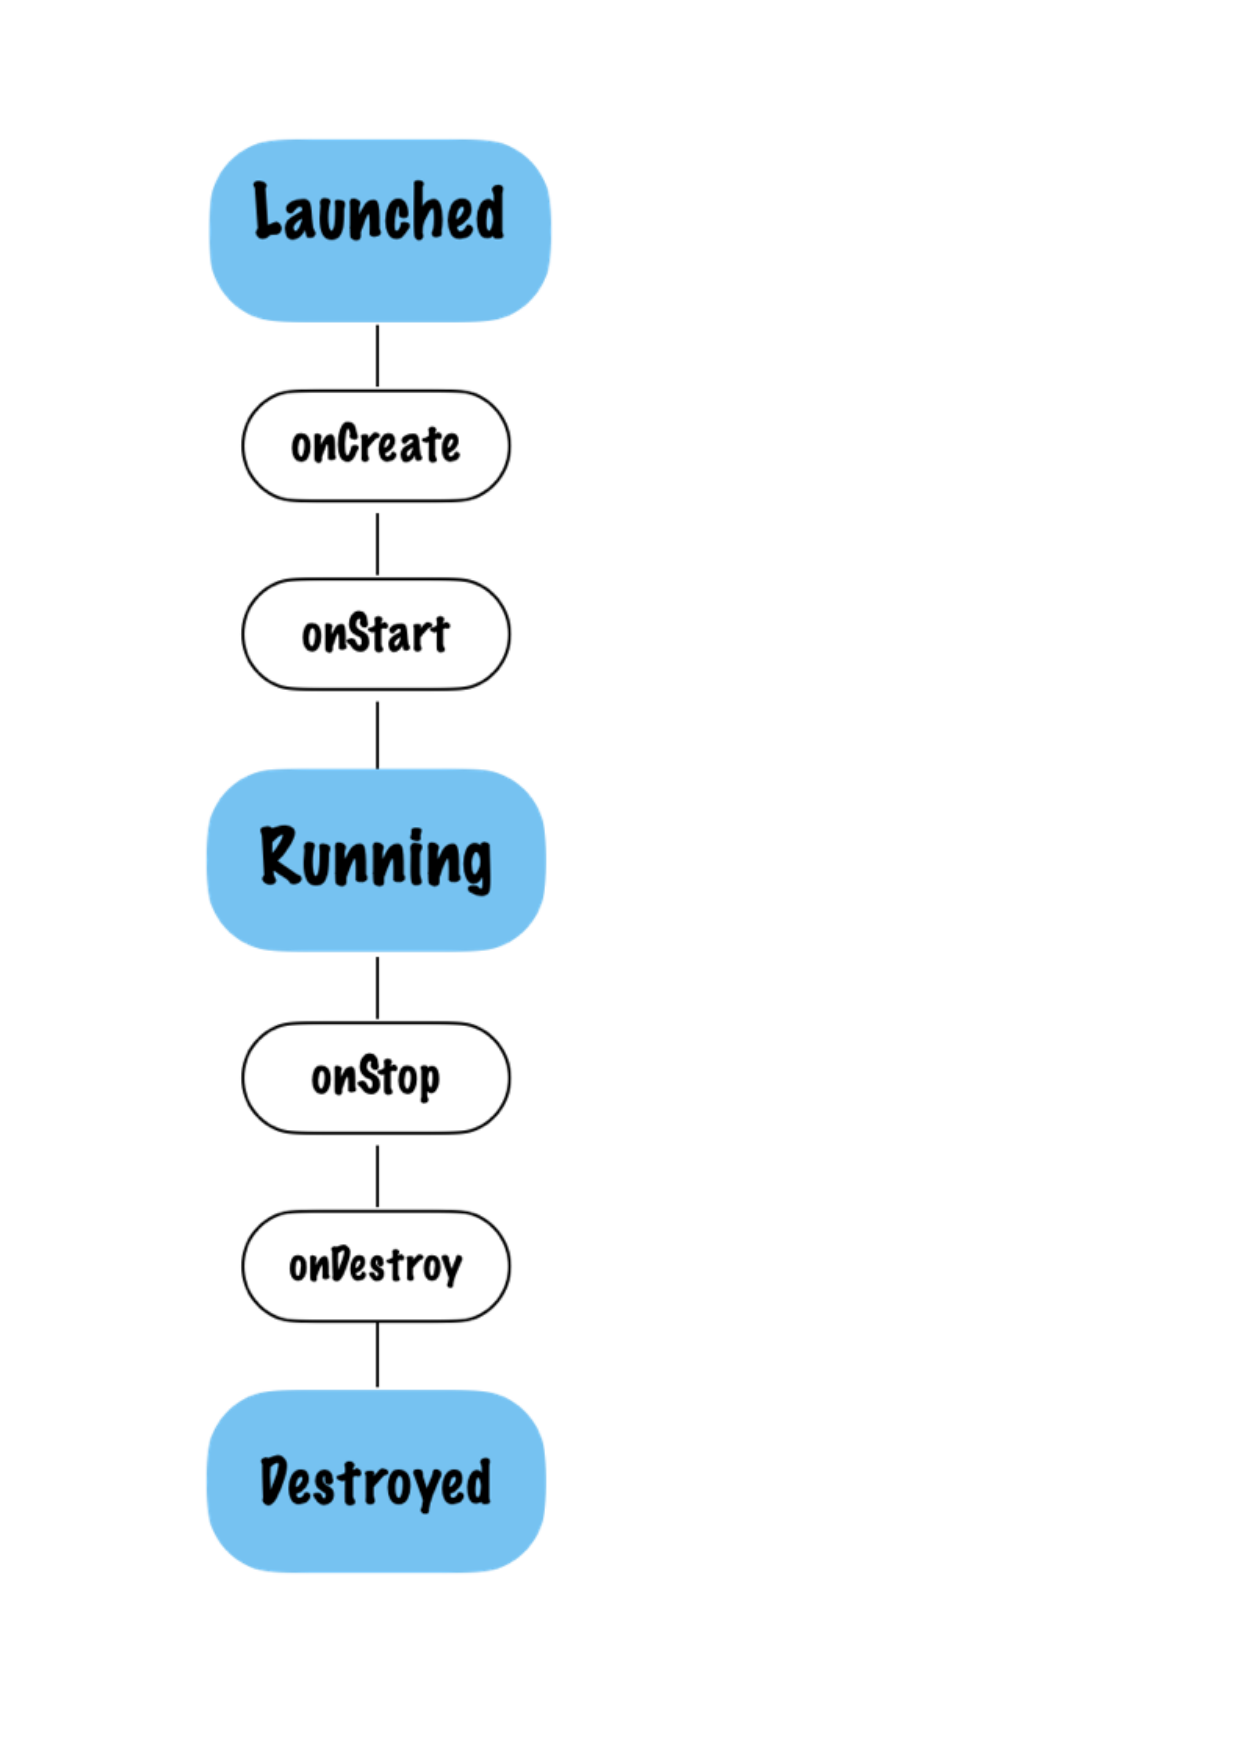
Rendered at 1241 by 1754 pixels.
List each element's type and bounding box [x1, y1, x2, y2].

picture [118, 118, 606, 1612]
